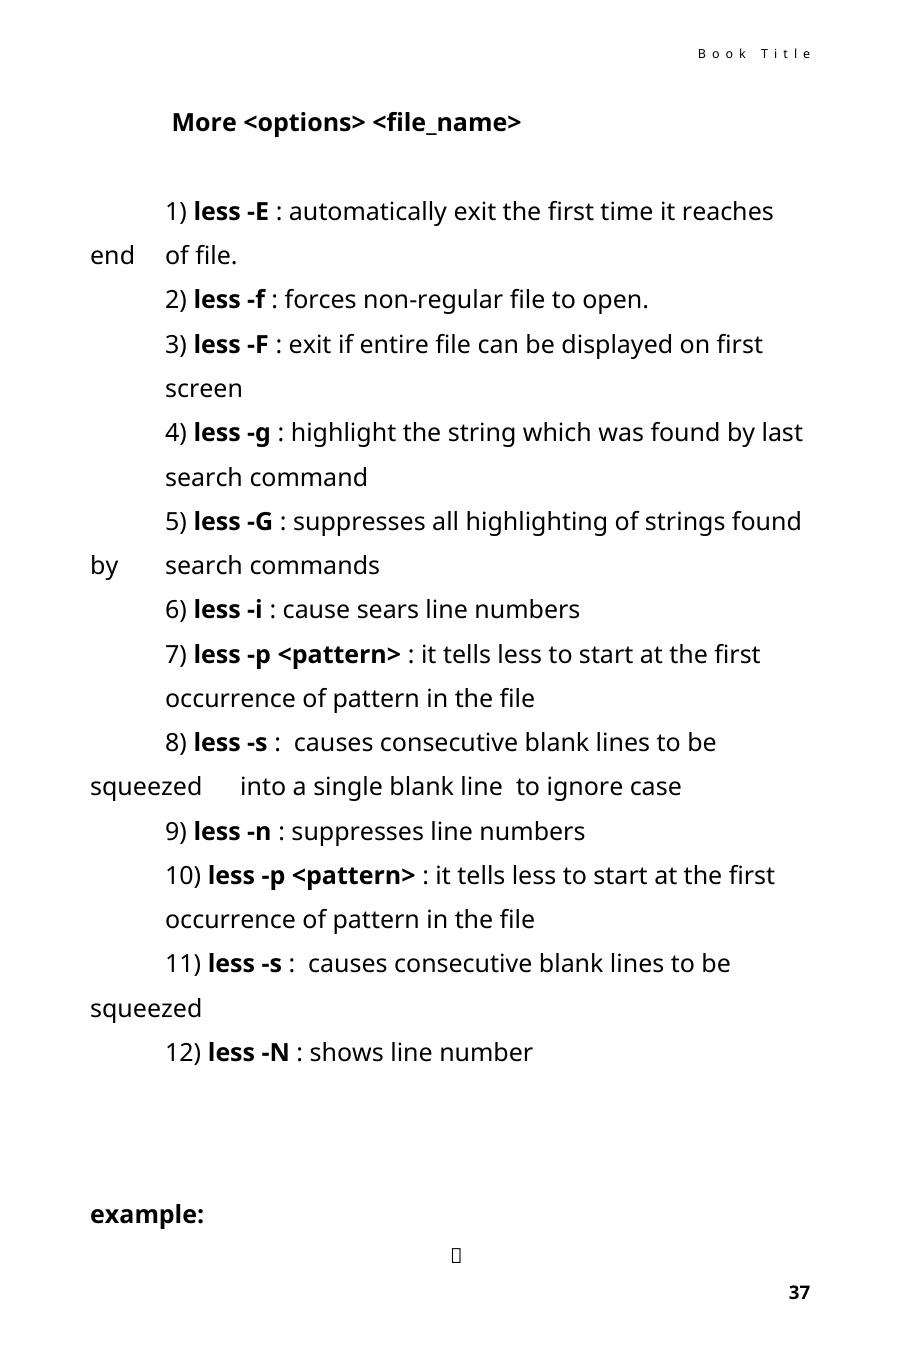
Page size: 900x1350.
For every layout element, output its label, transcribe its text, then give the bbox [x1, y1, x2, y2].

text 12) less -N : shows line number [90, 1035, 810, 1069]
text example: [90, 1197, 810, 1231]
text 1) less -E : automatically exit the first time it reaches end of file. 2) less -f : forces non-regular file to open. 3) less -F : exit if entire file can be displayed on first screen 4) less -g : highlight the string which was found by last search command 5) less -G : suppresses all highlighting of strings found by search commands 6) less -i : cause sears line numbers [90, 193, 810, 626]
text 8) less -s : causes consecutive blank lines to be squeezed into a single blank line to ignore case 9) less -n : suppresses line numbers 10) less -p <pattern> : it tells less to start at the first occurrence of pattern in the file 11) less -s : causes consecutive blank lines to be squeezed [90, 725, 810, 1024]
text 7) less -p <pattern> : it tells less to start at the first occurrence of pattern in the file [90, 636, 810, 714]
text More <options> <file_name> [90, 105, 810, 139]
